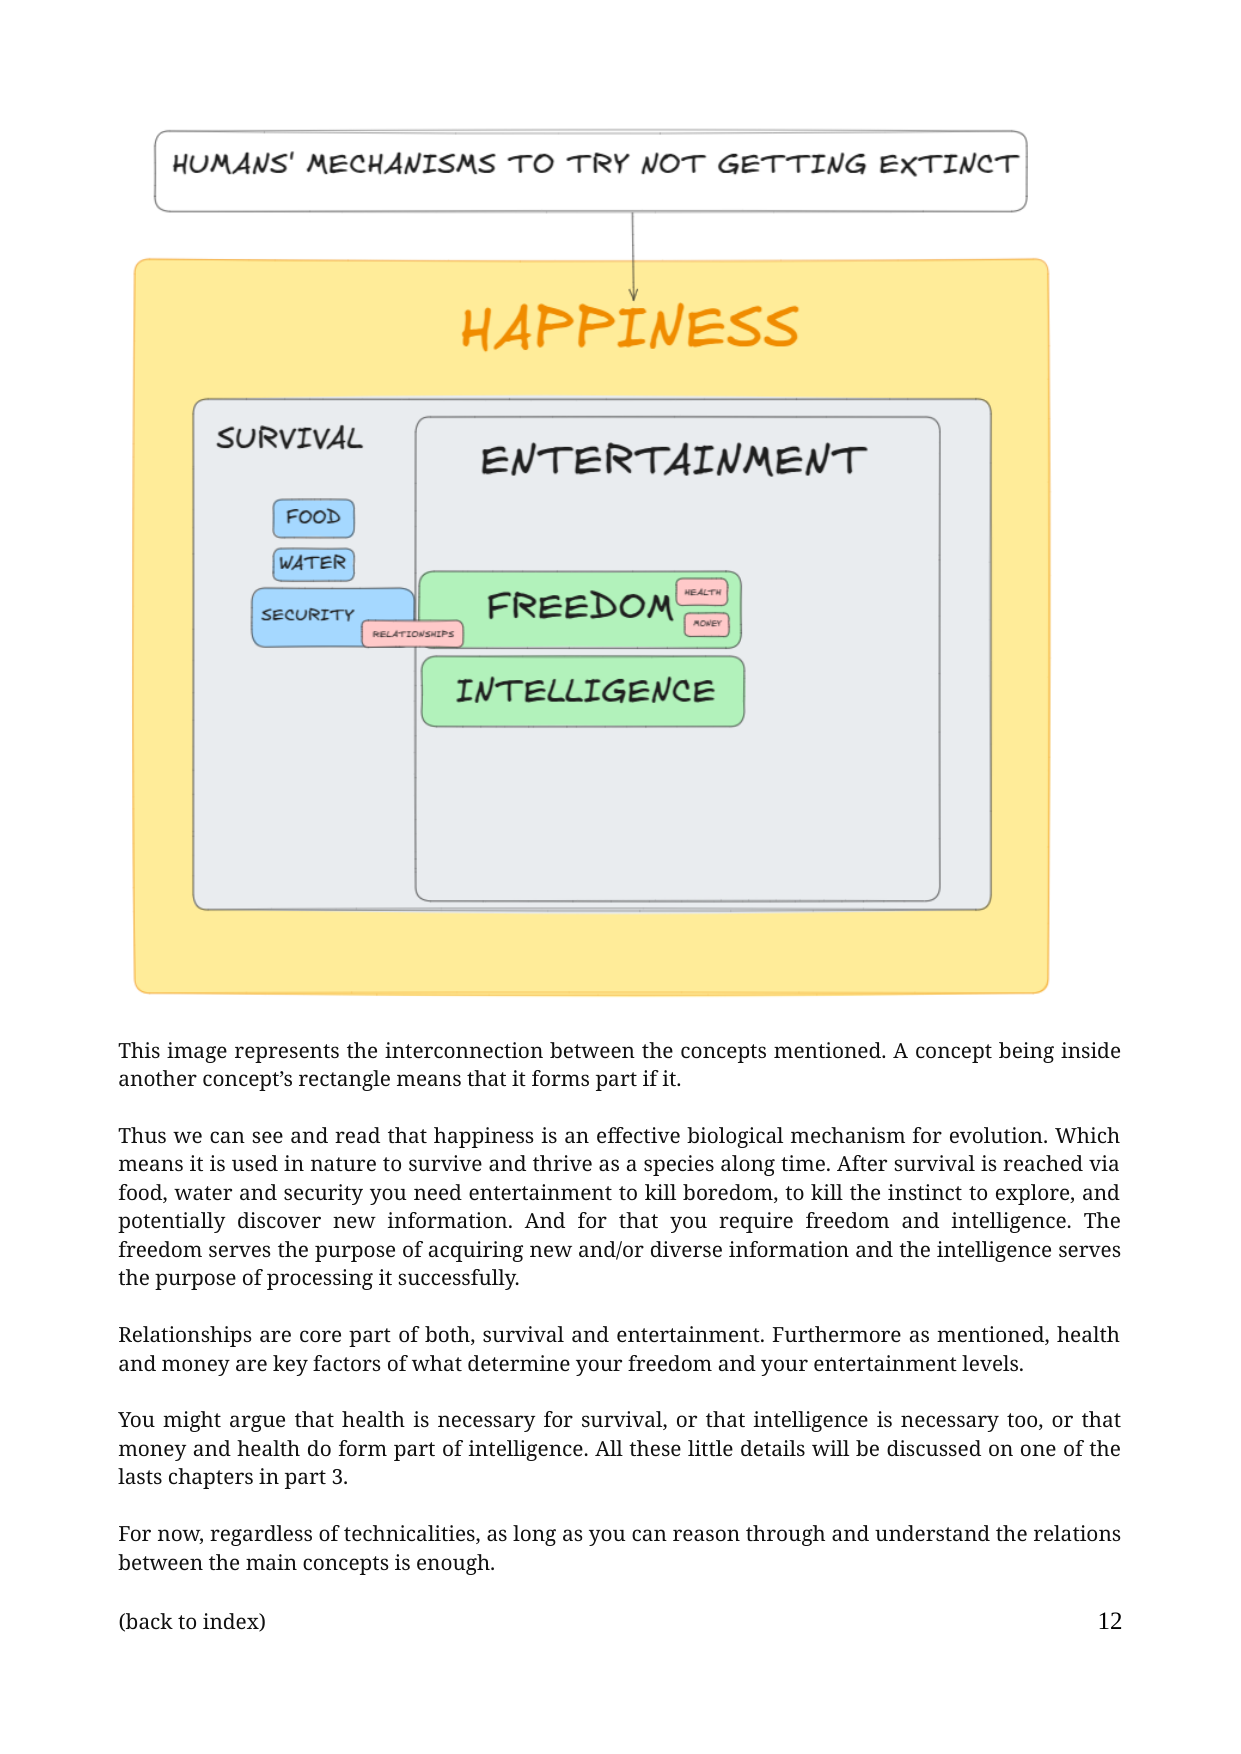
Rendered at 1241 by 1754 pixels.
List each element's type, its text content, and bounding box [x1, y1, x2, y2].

text Relationships are core part of both, survival and entertainment. Furthermore as mentioned, health and money are key factors of what determine your freedom and your entertainment levels. [118, 1320, 1122, 1377]
text This image represents the interconnection between the concepts mentioned. A concept being inside another concept’s rectangle means that it forms part if it. [118, 1036, 1122, 1093]
text Thus we can see and read that happiness is an effective biological mechanism for evolution. Which means it is used in nature to survive and thrive as a species along time. After survival is reached via food, water and security you need entertainment to kill boredom, to kill the instinct to explore, and potentially discover new information. And for that you require freedom and intelligence. The freedom serves the purpose of acquiring new and/or diverse information and the intelligence serves the purpose of processing it successfully. [118, 1121, 1122, 1292]
text You might argue that health is necessary for survival, or that intelligence is necessary too, or that money and health do form part of intelligence. All these little details will be discussed on one of the lasts chapters in part 3. [118, 1406, 1122, 1491]
picture [118, 118, 1071, 1008]
text For now, regardless of technicalities, as long as you can reason through and understand the relations between the main concepts is enough. [118, 1519, 1122, 1576]
